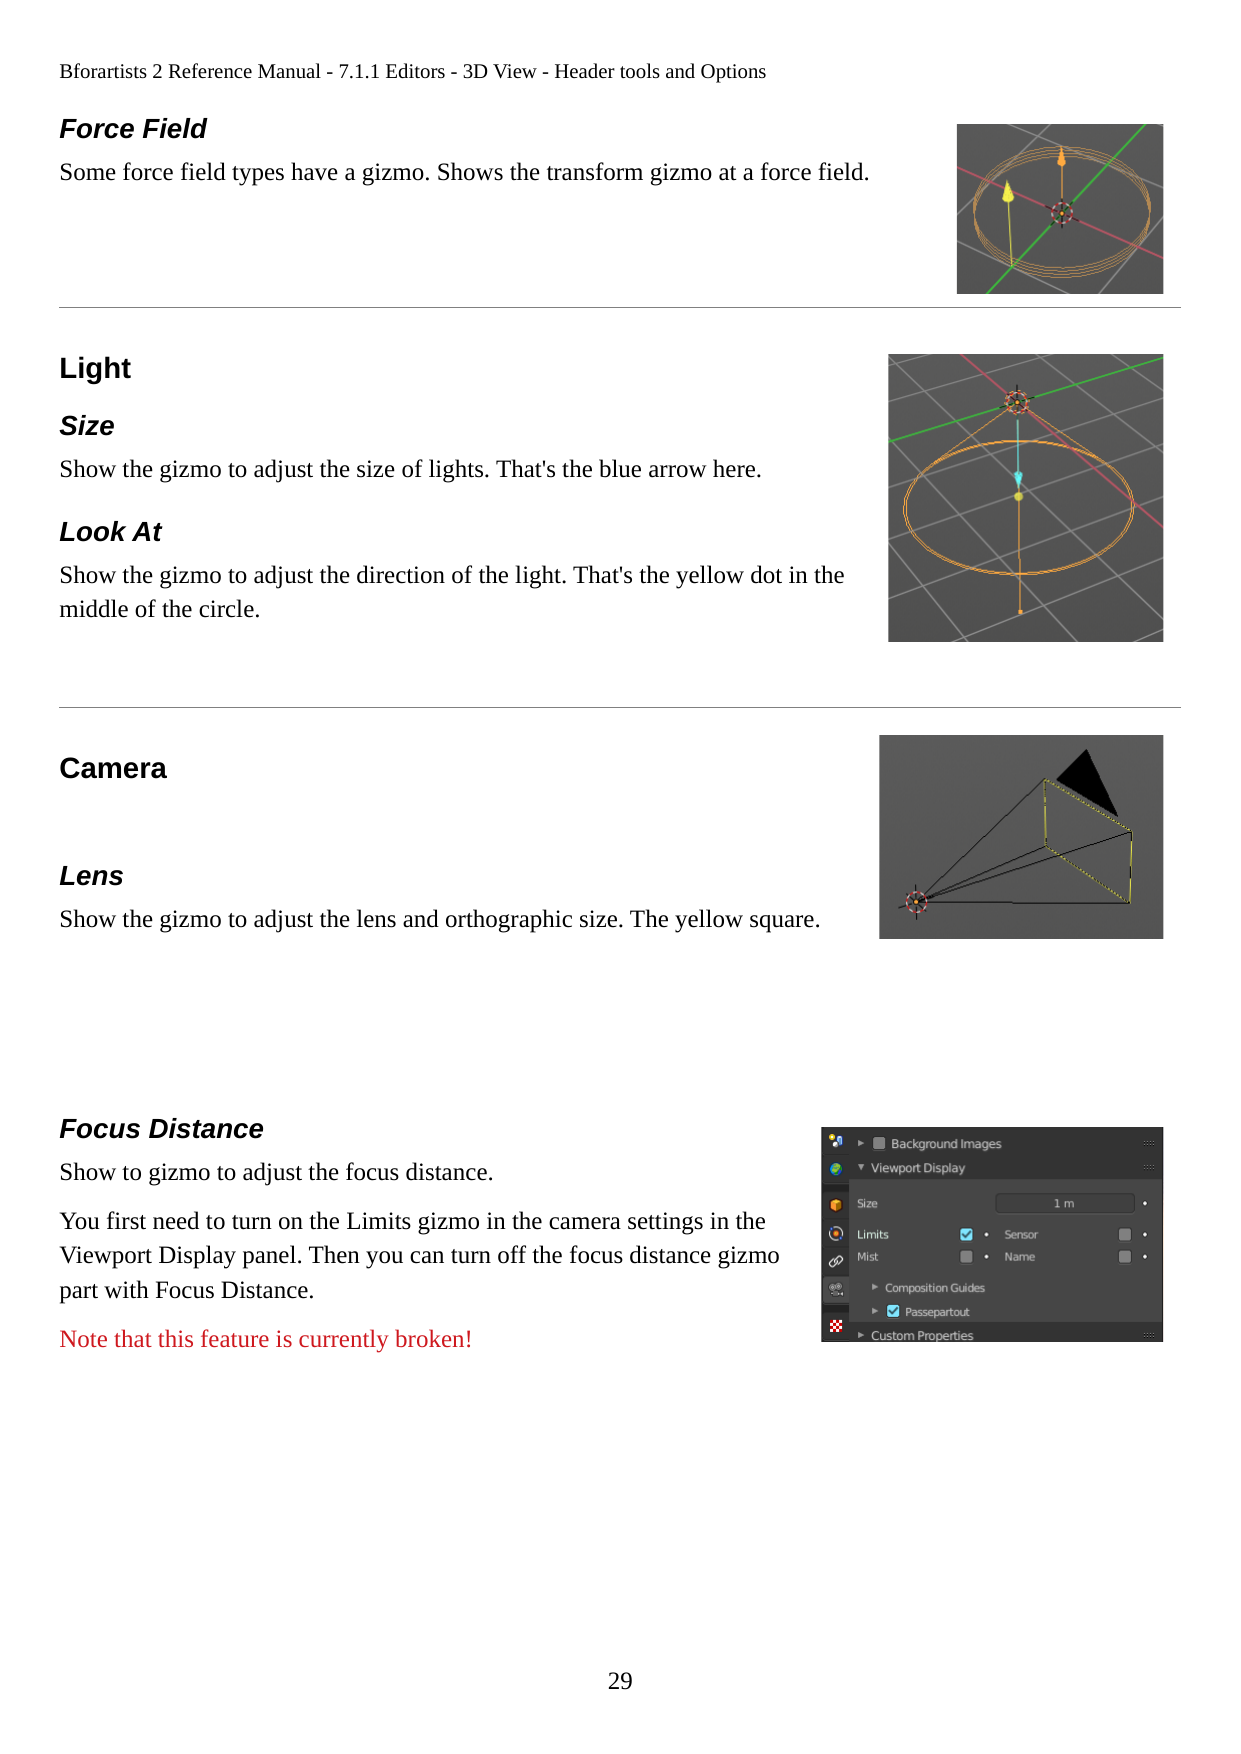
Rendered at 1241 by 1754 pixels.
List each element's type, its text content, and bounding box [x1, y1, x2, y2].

text Note that this feature is currently broken! [59, 1324, 1181, 1353]
subtitle Light [59, 351, 1181, 385]
subtitle Look At [59, 516, 888, 548]
subtitle Focus Distance [59, 1112, 1181, 1144]
subtitle Size [59, 410, 888, 442]
picture [888, 354, 1164, 642]
text Show the gizmo to adjust the lens and orthographic size. The yellow square. [59, 904, 879, 932]
subtitle [1164, 410, 1181, 442]
text Show to gizmo to adjust the focus distance. [59, 1157, 821, 1186]
picture [821, 1127, 1164, 1342]
subtitle [1164, 859, 1181, 891]
text Show the gizmo to adjust the size of lights. That's the blue arrow here. [59, 454, 888, 483]
picture [956, 124, 1164, 294]
text Show the gizmo to adjust the direction of the light. That's the yellow dot in the middle of the circle. [59, 560, 888, 623]
picture [879, 735, 1164, 939]
subtitle [1164, 751, 1181, 785]
subtitle [1164, 516, 1181, 548]
subtitle Force Field [59, 113, 1181, 144]
text Some force field types have a gizmo. Shows the transform gizmo at a force field. [59, 157, 956, 186]
subtitle Lens [59, 859, 879, 891]
text You first need to turn on the Limits gizmo in the camera settings in the Viewport Display panel. Then you can turn off the focus distance gizmo part with Focus Distance. [59, 1206, 821, 1303]
subtitle Camera [59, 751, 879, 785]
